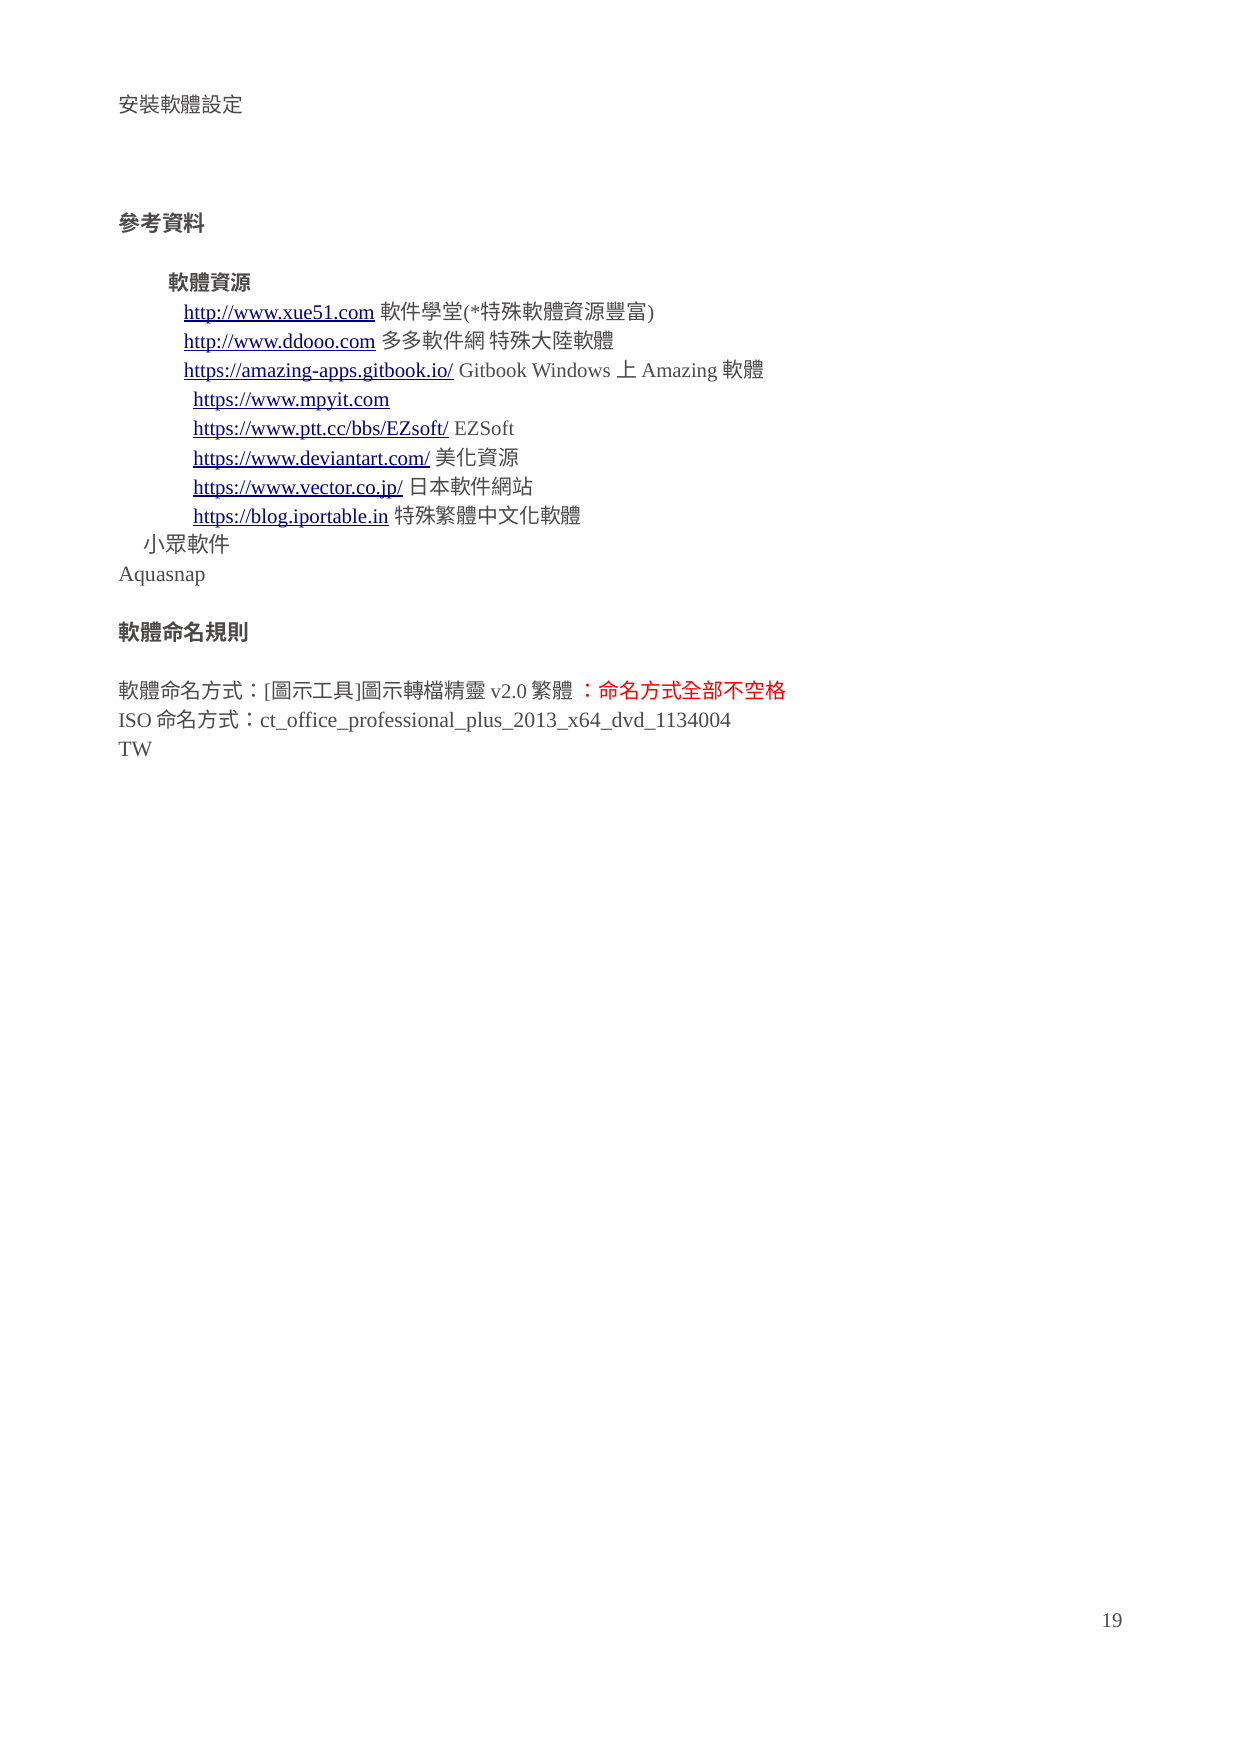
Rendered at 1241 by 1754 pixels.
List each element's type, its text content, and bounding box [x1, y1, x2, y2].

text 軟體命名方式：[圖示工具]圖示轉檔精靈v2.0繁體 ：命名方式全部不空格 [118, 675, 1122, 704]
text ISO命名方式：ct_office_professional_plus_2013_x64_dvd_1134004 [118, 704, 1122, 733]
text http://www.ddooo.com 多多軟件網 特殊大陸軟體 [184, 325, 1122, 354]
text https://blog.iportable.in 特殊繁體中文化軟體 [143, 500, 1122, 529]
text https://www.deviantart.com/ 美化資源 [143, 442, 1122, 471]
text https://www.vector.co.jp/ 日本軟件網站 [143, 471, 1122, 500]
text TW [118, 733, 1122, 762]
text 參考資料 [118, 208, 1122, 237]
text http://www.xue51.com 軟件學堂(*特殊軟體資源豐富) [184, 296, 1122, 325]
text https://amazing-apps.gitbook.io/ Gitbook Windows 上Amazing 軟體 [184, 354, 1122, 383]
text Aquasnap [118, 558, 1122, 587]
text https://www.mpyit.com [143, 383, 1122, 412]
text 軟體資源 [118, 267, 1122, 296]
text 軟體命名規則 [118, 617, 1122, 646]
text 小眾軟件 [118, 529, 1122, 558]
text https://www.ptt.cc/bbs/EZsoft/ EZSoft [143, 412, 1122, 442]
